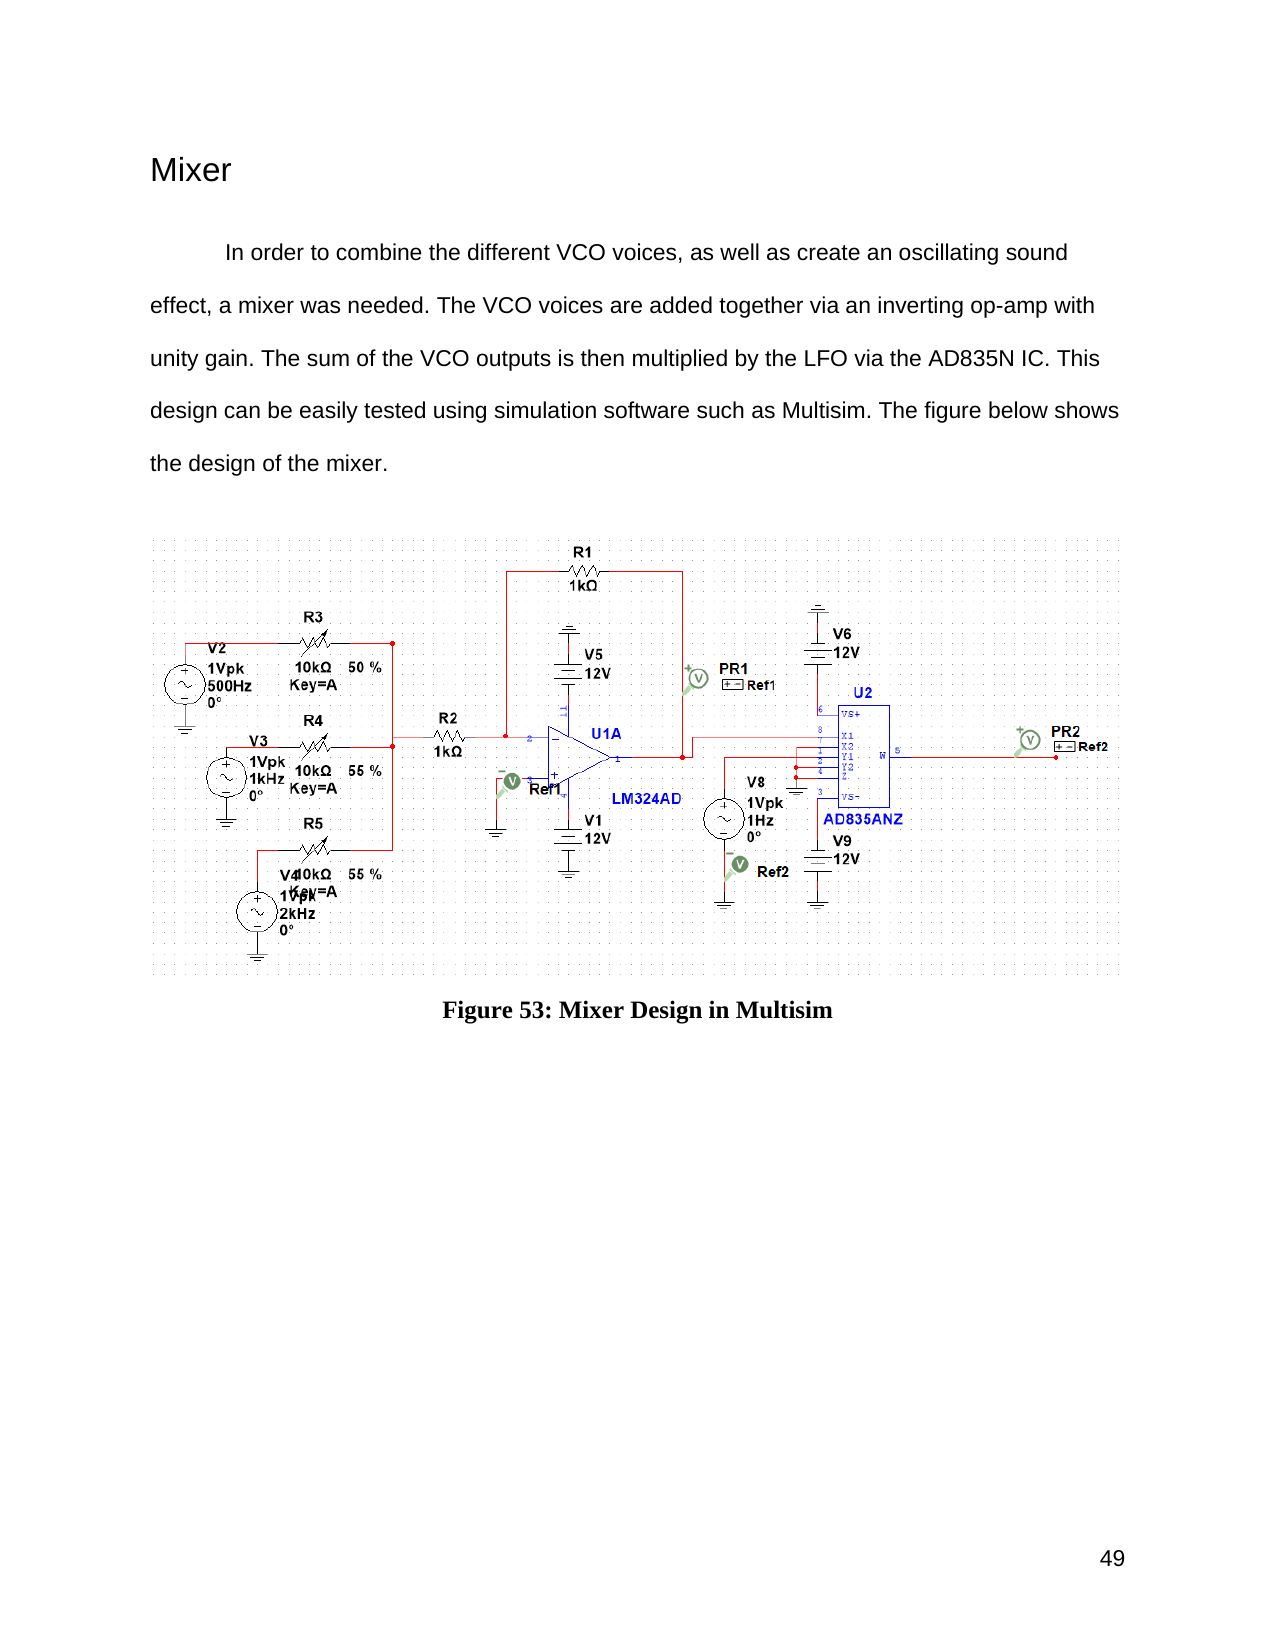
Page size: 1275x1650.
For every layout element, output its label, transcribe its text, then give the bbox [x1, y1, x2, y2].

text In order to combine the different VCO voices, as well as create an oscillating sound effect, a mixer was needed. The VCO voices are added together via an inverting op-amp with unity gain. The sum of the VCO outputs is then multiplied by the LFO via the AD835N IC. This design can be easily tested using simulation software such as Multisim. The figure below shows the design of the mixer. [150, 239, 1125, 477]
picture [150, 533, 1125, 977]
text Figure 53: Mixer Design in Multisim [150, 996, 1125, 1024]
subtitle Mixer [150, 150, 1125, 188]
